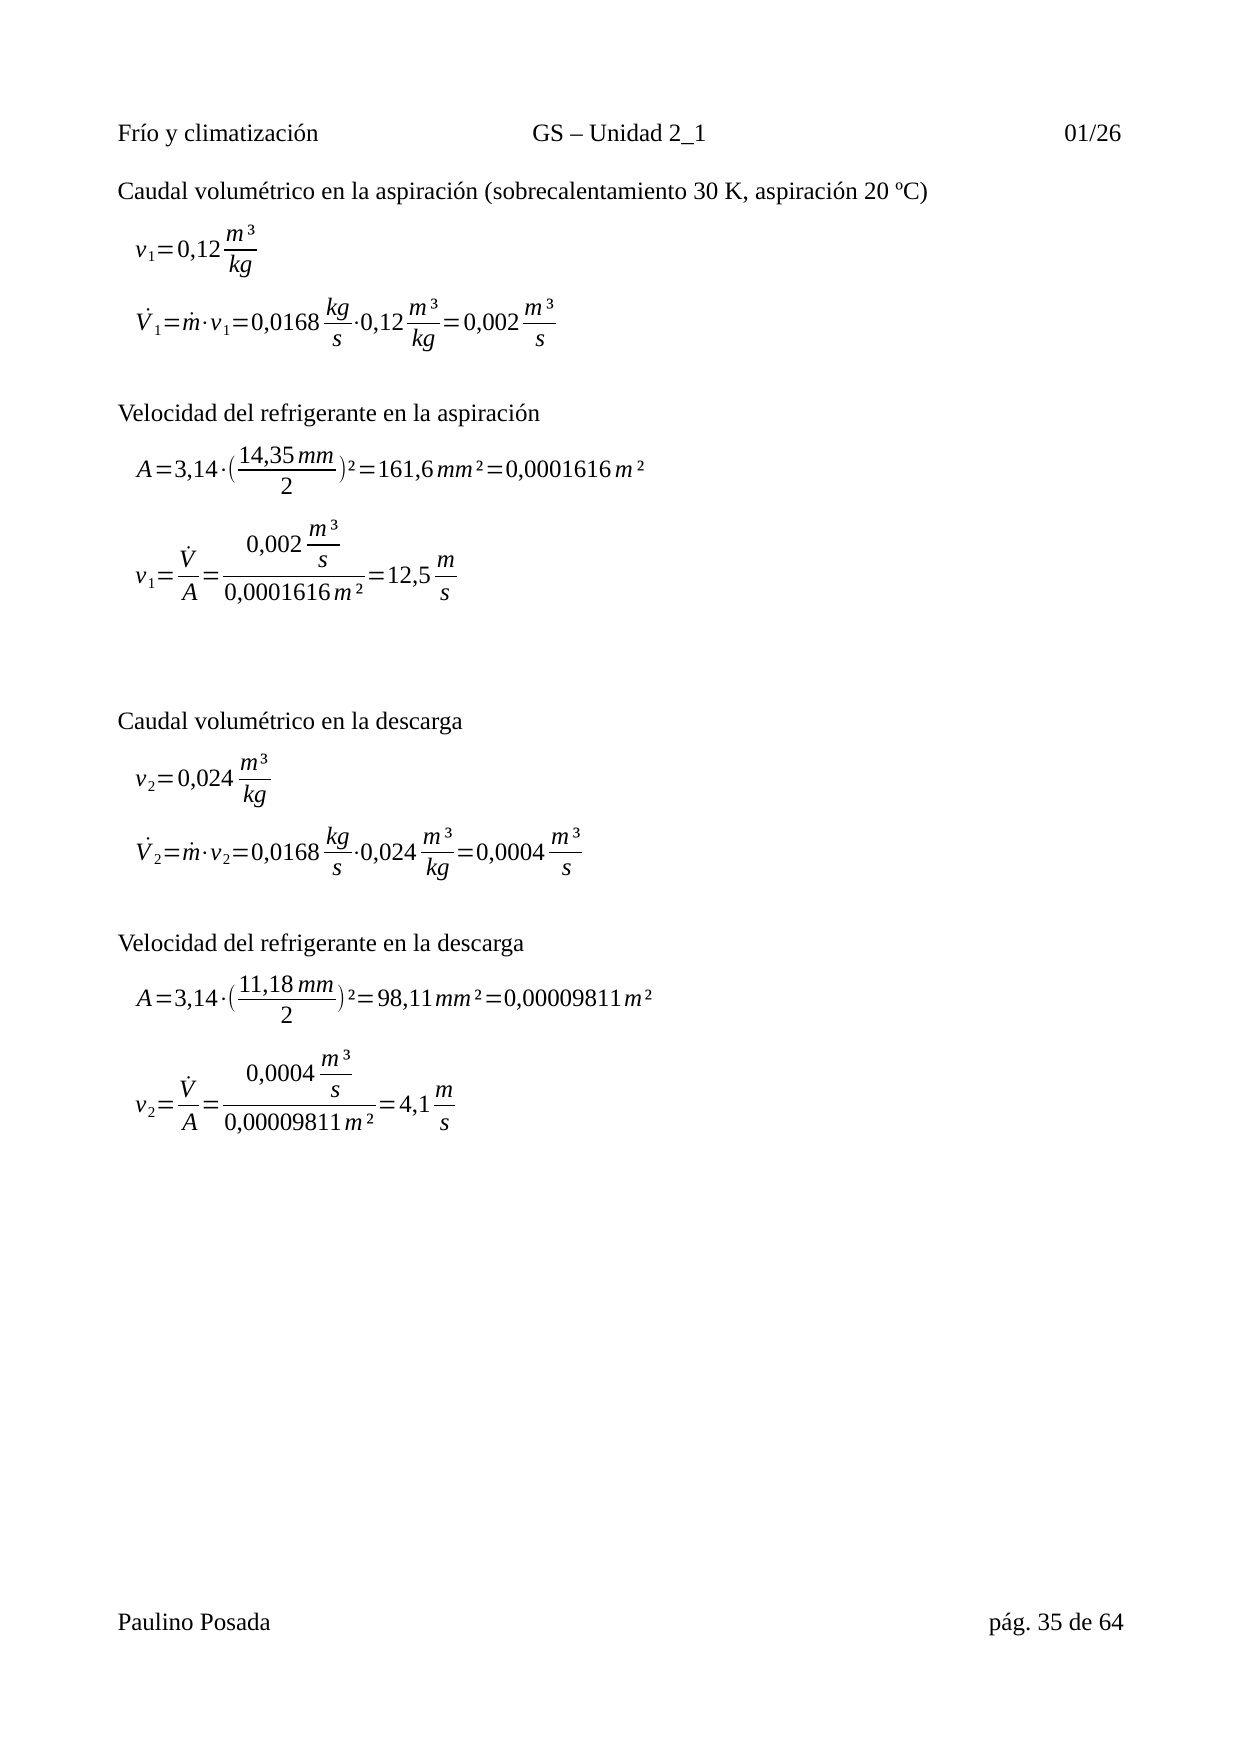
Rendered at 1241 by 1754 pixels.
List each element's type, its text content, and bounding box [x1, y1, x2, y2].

text Caudal volumétrico en la descarga [117, 706, 1123, 734]
text Velocidad del refrigerante en la aspiración [117, 398, 1123, 427]
text Caudal volumétrico en la aspiración (sobrecalentamiento 30 K, aspiración 20 ºC) [117, 176, 1123, 205]
text Velocidad del refrigerante en la descarga [117, 928, 1123, 956]
